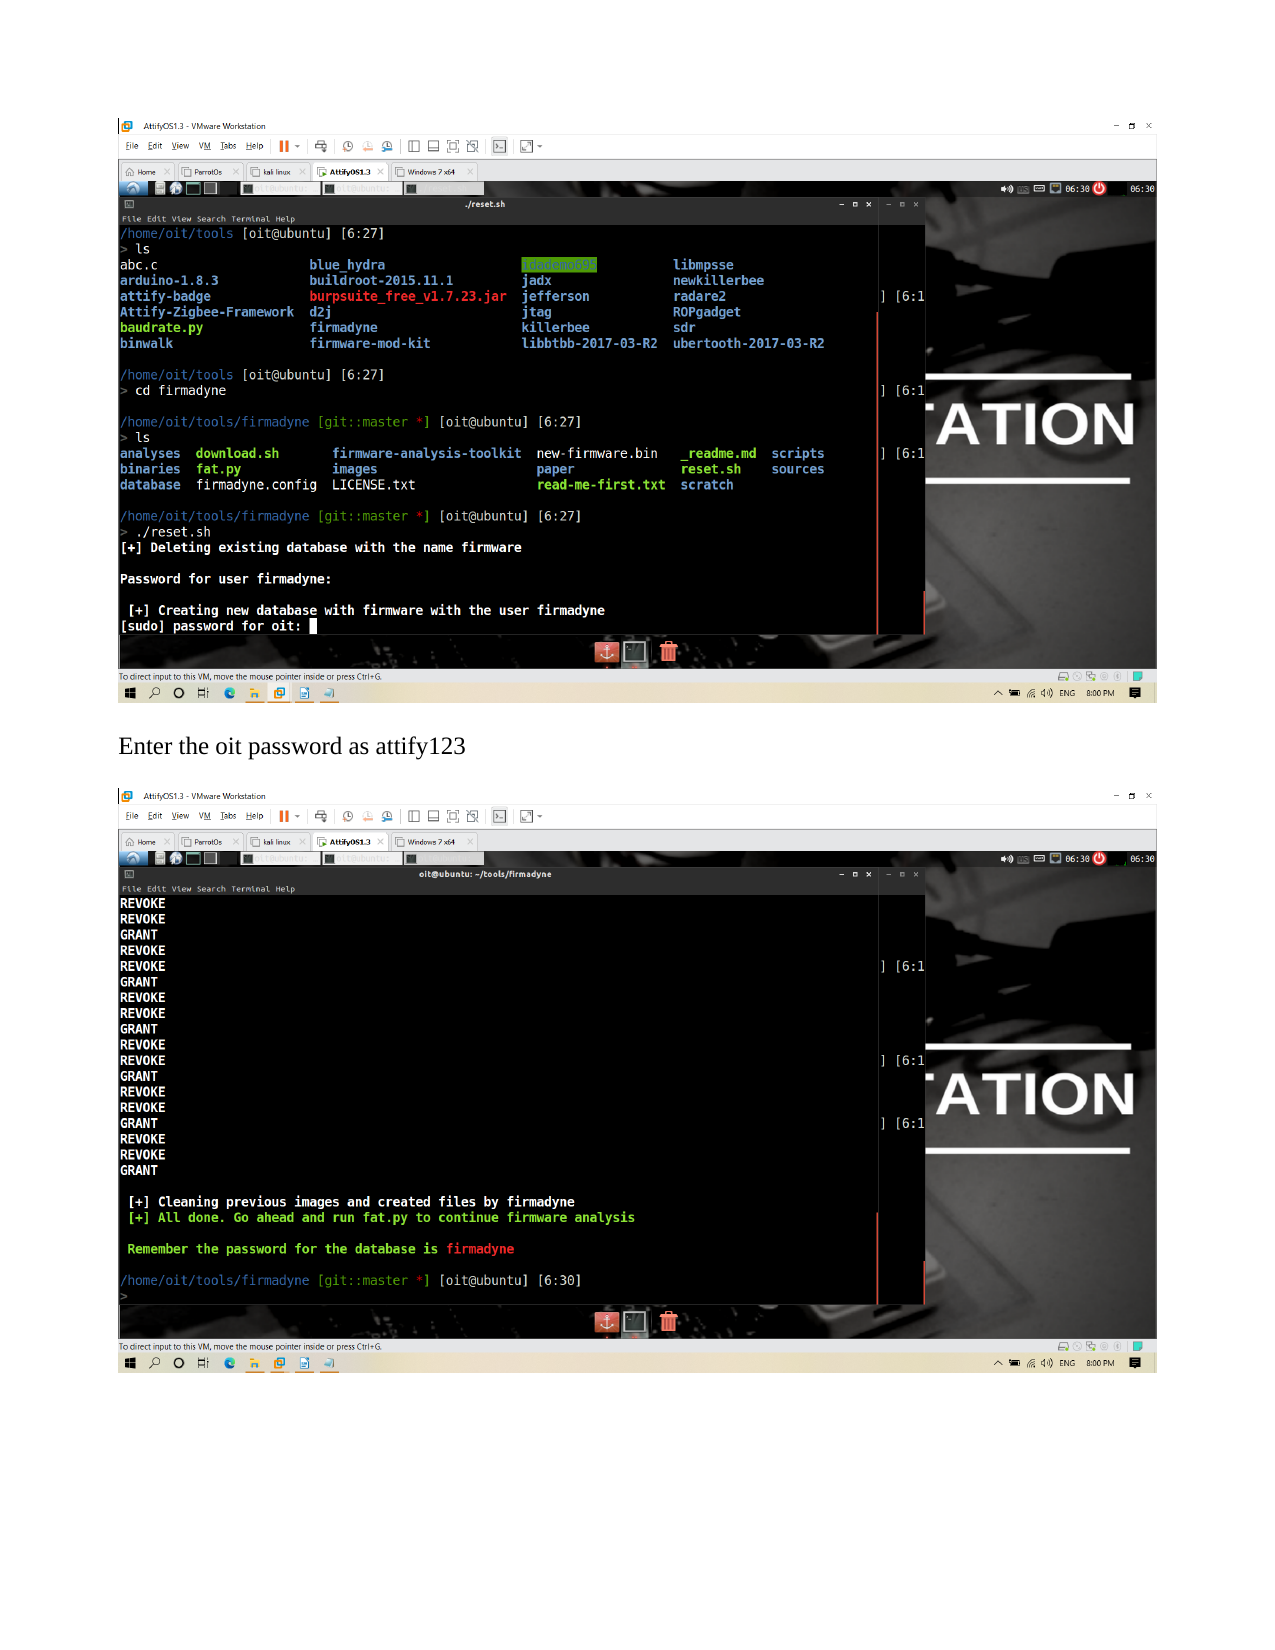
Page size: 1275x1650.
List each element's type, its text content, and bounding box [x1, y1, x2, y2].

picture [118, 118, 1157, 703]
text Enter the oit password as attify123 [118, 731, 1157, 760]
picture [118, 788, 1157, 1373]
